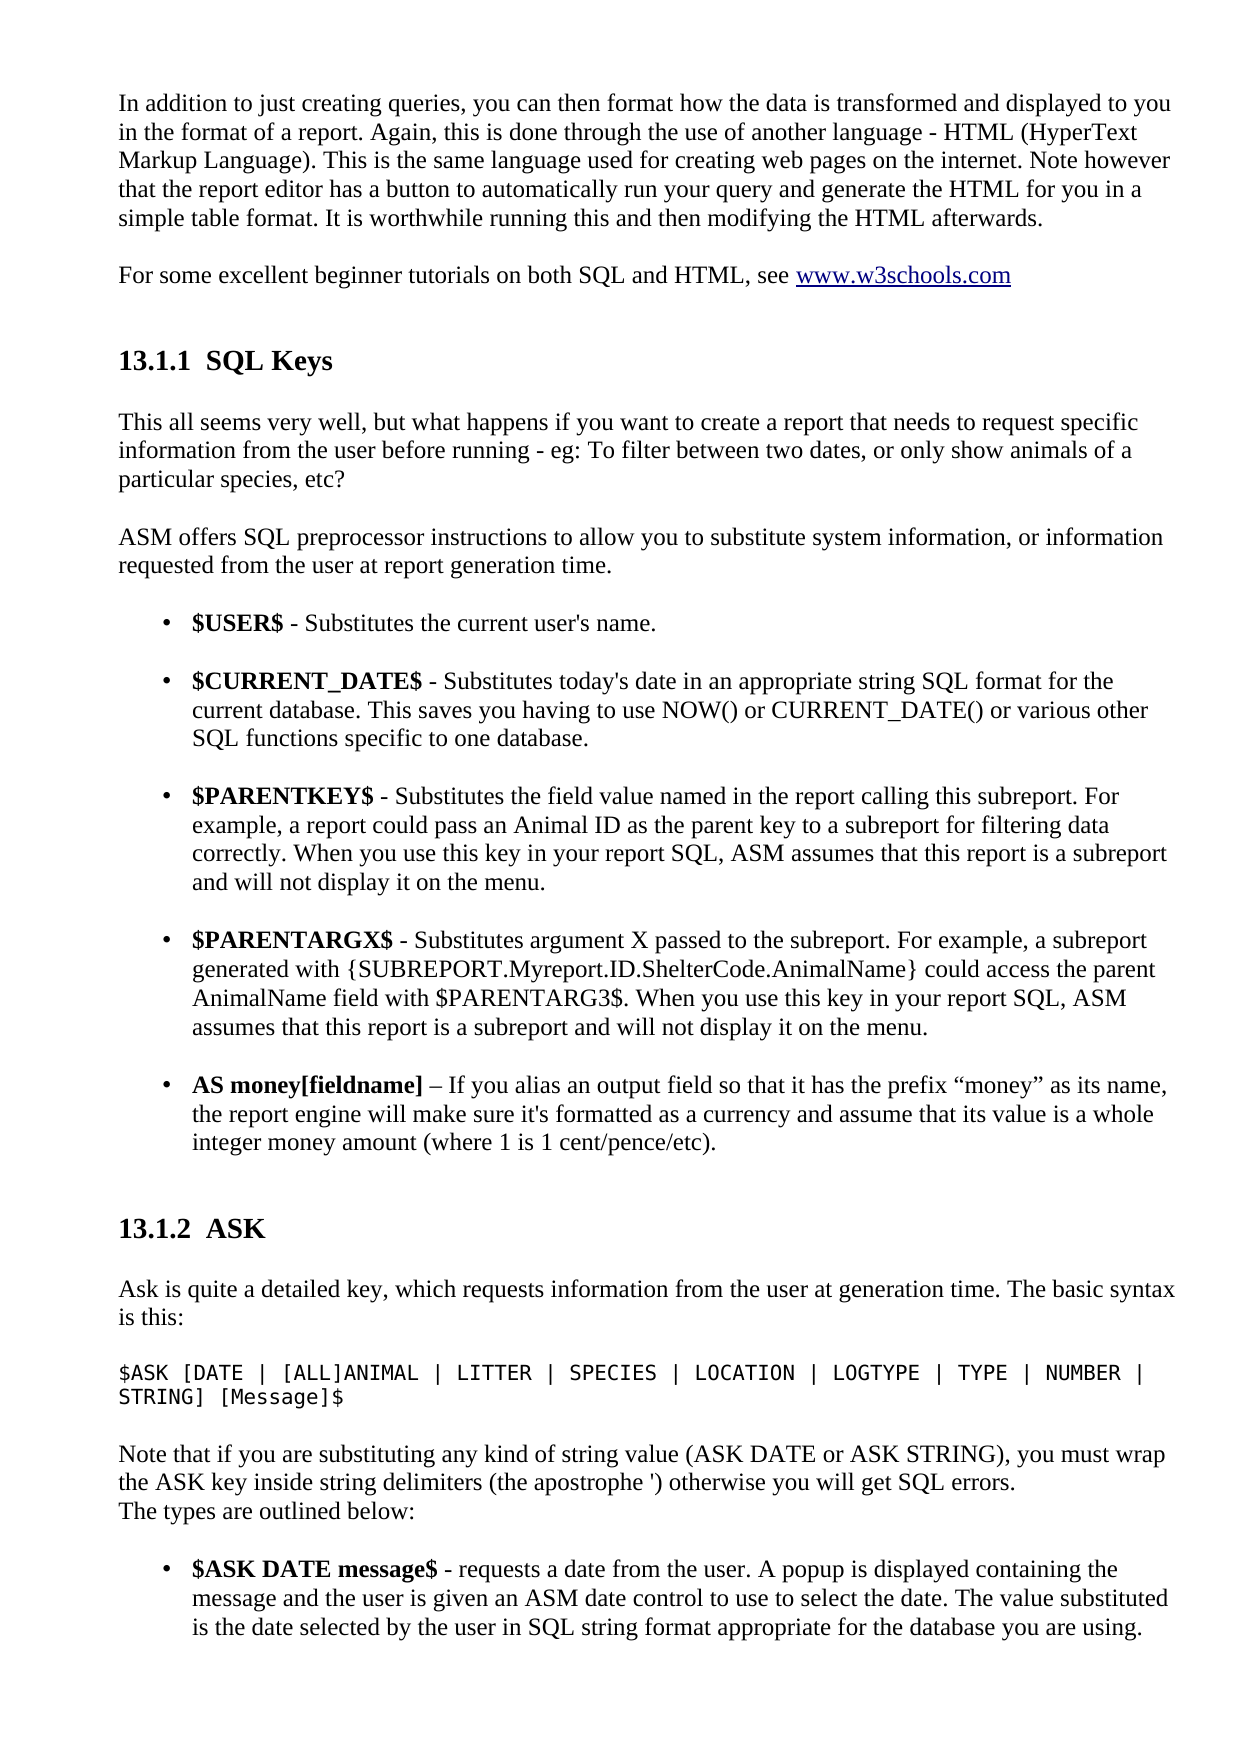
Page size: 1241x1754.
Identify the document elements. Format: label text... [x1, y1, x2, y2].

list $USER$ - Substitutes the current user's name. [162, 608, 1181, 666]
list $PARENTKEY$ - Substitutes the field value named in the report calling this subreport. For example, a report could pass an Animal ID as the parent key to a subreport for filtering data correctly. When you use this key in your report SQL, ASM assumes that this report is a subreport and will not display it on the menu. [162, 781, 1181, 896]
text This all seems very well, but what happens if you want to create a report that needs to request specific information from the user before running - eg: To filter between two dates, or only show animals of a particular species, etc? [118, 407, 1181, 493]
list $ASK DATE message$ - requests a date from the user. A popup is displayed containing the message and the user is given an ASM date control to use to select the date. The value substituted is the date selected by the user in SQL string format appropriate for the database you are using. [162, 1554, 1181, 1669]
list $CURRENT_DATE$ - Substitutes today's date in an appropriate string SQL format for the current database. This saves you having to use NOW() or CURRENT_DATE() or various other SQL functions specific to one database. [162, 666, 1181, 781]
subtitle ASK [118, 1211, 1181, 1244]
text The types are outlined below: [118, 1496, 1181, 1525]
text Ask is quite a detailed key, which requests information from the user at generation time. The basic syntax is this: [118, 1274, 1181, 1331]
text For some excellent beginner tutorials on both SQL and HTML, see www.w3schools.com [118, 260, 1181, 289]
text In addition to just creating queries, you can then format how the data is transformed and displayed to you in the format of a report. Again, this is done through the use of another language - HTML (HyperText Markup Language). This is the same language used for creating web pages on the internet. Note however that the report editor has a button to automatically run your query and generate the HTML for you in a simple table format. It is worthwhile running this and then modifying the HTML afterwards. [118, 88, 1181, 232]
list $PARENTARGX$ - Substitutes argument X passed to the subreport. For example, a subreport generated with {SUBREPORT.Myreport.ID.ShelterCode.AnimalName} could access the parent AnimalName field with $PARENTARG3$. When you use this key in your report SQL, ASM assumes that this report is a subreport and will not display it on the menu. [162, 926, 1181, 1041]
list AS money[fieldname] – If you alias an output field so that it has the prefix “money” as its name, the report engine will make sure it's formatted as a currency and assume that its value is a whole integer money amount (where 1 is 1 cent/pence/etc). [162, 1070, 1181, 1156]
text ASM offers SQL preprocessor instructions to allow you to substitute system information, or information requested from the user at report generation time. [118, 522, 1181, 579]
text $ASK [DATE | [ALL]ANIMAL | LITTER | SPECIES | LOCATION | LOGTYPE | TYPE | NUMBER | STRING] [Message]$ [118, 1361, 1181, 1409]
subtitle SQL Keys [118, 343, 1181, 377]
text Note that if you are substituting any kind of string value (ASK DATE or ASK STRING), you must wrap the ASK key inside string delimiters (the apostrophe ') otherwise you will get SQL errors. [118, 1439, 1181, 1496]
